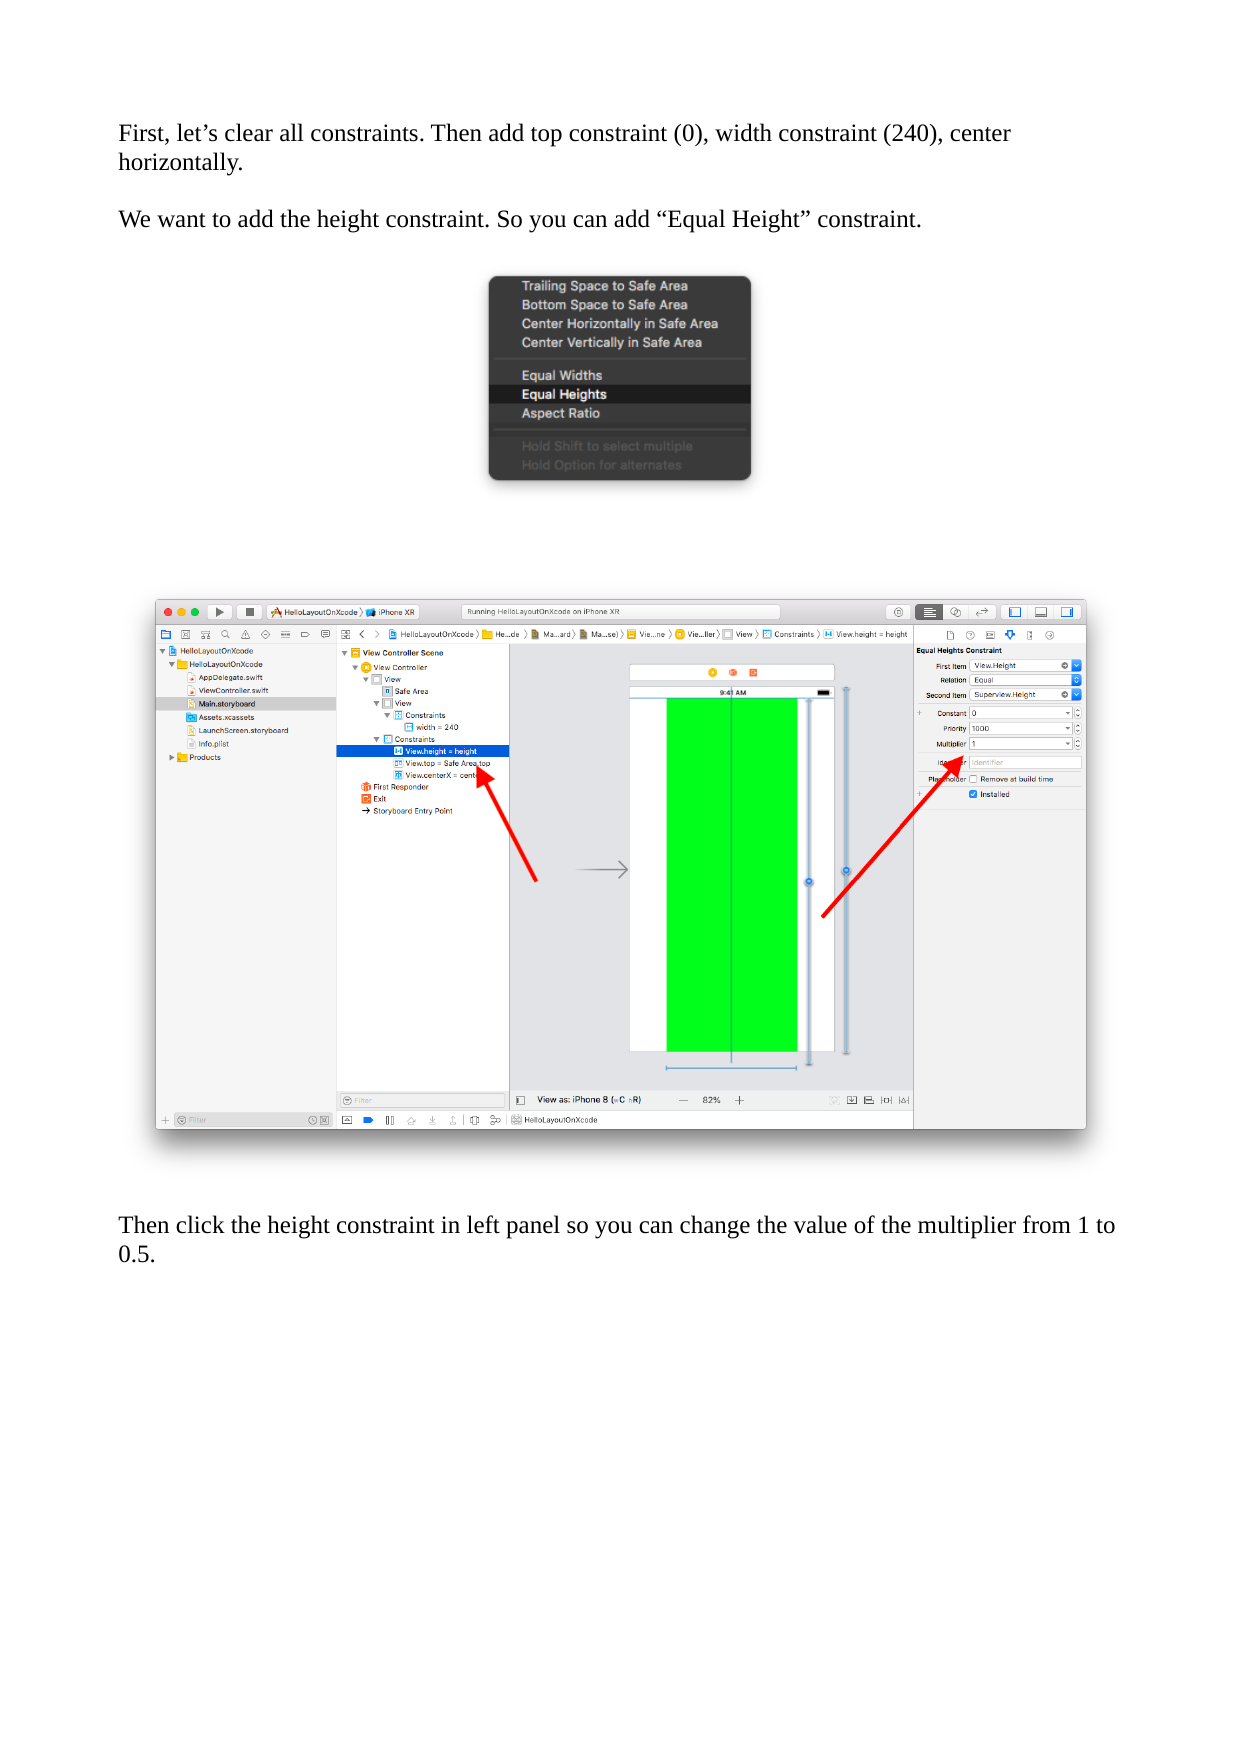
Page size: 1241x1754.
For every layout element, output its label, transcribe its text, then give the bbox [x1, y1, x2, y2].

text We want to add the height constraint. So you can add “Equal Height” constraint. [118, 204, 1122, 233]
picture [118, 578, 1123, 1182]
text First, let’s clear all constraints. Then add top constraint (0), width constraint (240), center horizontally. [118, 118, 1122, 176]
picture [469, 261, 771, 505]
text Then click the height constraint in left panel so you can change the value of the multiplier from 1 to 0.5. [118, 1210, 1122, 1268]
